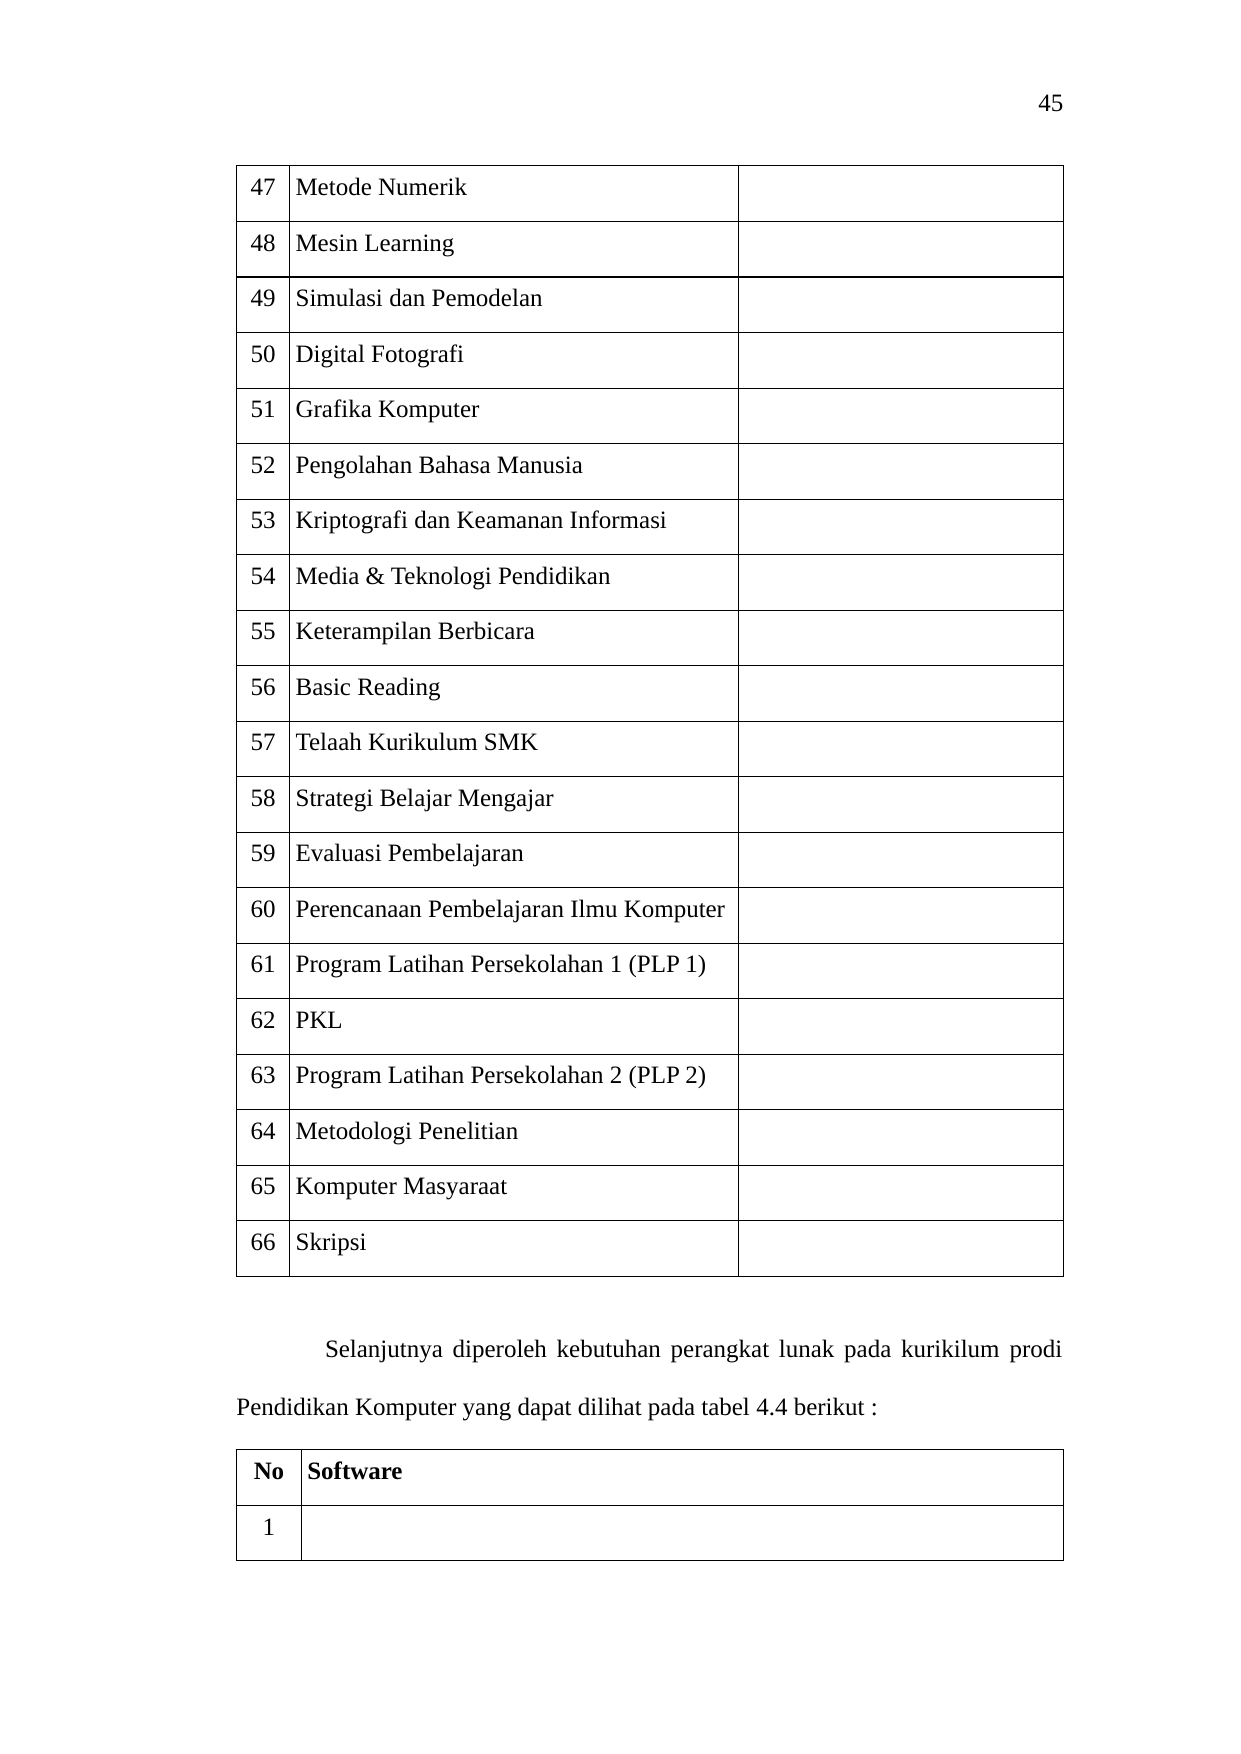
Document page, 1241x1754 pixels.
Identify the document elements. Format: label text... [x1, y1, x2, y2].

table_cell 1 [237, 1506, 301, 1560]
table_cell 48 [237, 222, 289, 276]
table_cell Digital Fotografi [290, 333, 738, 387]
table_cell Kriptografi dan Keamanan Informasi [290, 500, 738, 554]
table_cell 52 [237, 444, 289, 498]
table_cell Strategi Belajar Mengajar [290, 777, 738, 832]
table_cell 57 [237, 722, 289, 776]
table_cell 64 [237, 1110, 289, 1165]
table_cell [739, 999, 1063, 1054]
table_header No [237, 1450, 301, 1505]
table_cell PKL [290, 999, 738, 1054]
table_cell 54 [237, 555, 289, 609]
table_cell [739, 666, 1063, 721]
table_cell [739, 166, 1063, 221]
table_cell 65 [237, 1166, 289, 1220]
table_cell [739, 888, 1063, 943]
table_cell 47 [237, 166, 289, 221]
table_cell Keterampilan Berbicara [290, 611, 738, 665]
table_cell Evaluasi Pembelajaran [290, 833, 738, 887]
table_cell [739, 500, 1063, 554]
table_cell Metode Numerik [290, 166, 738, 221]
table_cell [739, 1055, 1063, 1109]
table_cell [739, 722, 1063, 776]
table_cell 51 [237, 389, 289, 443]
table_cell [739, 555, 1063, 609]
table_cell Media & Teknologi Pendidikan [290, 555, 738, 609]
table_cell 50 [237, 333, 289, 387]
table_cell Pengolahan Bahasa Manusia [290, 444, 738, 498]
table_cell [739, 222, 1063, 276]
table_header Software [302, 1450, 1063, 1505]
table_cell [739, 777, 1063, 832]
table_cell [739, 333, 1063, 387]
table_cell Program Latihan Persekolahan 2 (PLP 2) [290, 1055, 738, 1109]
table_cell Metodologi Penelitian [290, 1110, 738, 1165]
table_cell Grafika Komputer [290, 389, 738, 443]
table_cell 49 [237, 278, 289, 332]
table_cell Telaah Kurikulum SMK [290, 722, 738, 776]
table_cell Perencanaan Pembelajaran Ilmu Komputer [290, 888, 738, 943]
table_cell 56 [237, 666, 289, 721]
table_cell [739, 1221, 1063, 1276]
table_cell [739, 278, 1063, 332]
table_cell Skripsi [290, 1221, 738, 1276]
table_cell 53 [237, 500, 289, 554]
table_cell 62 [237, 999, 289, 1054]
table_cell 58 [237, 777, 289, 832]
table_cell Program Latihan Persekolahan 1 (PLP 1) [290, 944, 738, 998]
table_cell Komputer Masyaraat [290, 1166, 738, 1220]
table_cell [739, 1110, 1063, 1165]
table_cell 55 [237, 611, 289, 665]
table_cell [739, 444, 1063, 498]
table_cell 59 [237, 833, 289, 887]
table_cell [302, 1506, 1063, 1560]
table_cell 66 [237, 1221, 289, 1276]
text Selanjutnya diperoleh kebutuhan perangkat lunak pada kurikilum prodi Pendidikan Komputer yang dapat dilihat pada tabel 4.4 berikut : [236, 1334, 1063, 1421]
table_cell [739, 833, 1063, 887]
table_cell [739, 611, 1063, 665]
table_cell 61 [237, 944, 289, 998]
table_cell 63 [237, 1055, 289, 1109]
table_cell [739, 389, 1063, 443]
table_cell [739, 944, 1063, 998]
table_cell Simulasi dan Pemodelan [290, 278, 738, 332]
table_cell Basic Reading [290, 666, 738, 721]
table_cell Mesin Learning [290, 222, 738, 276]
table_cell 60 [237, 888, 289, 943]
table_cell [739, 1166, 1063, 1220]
